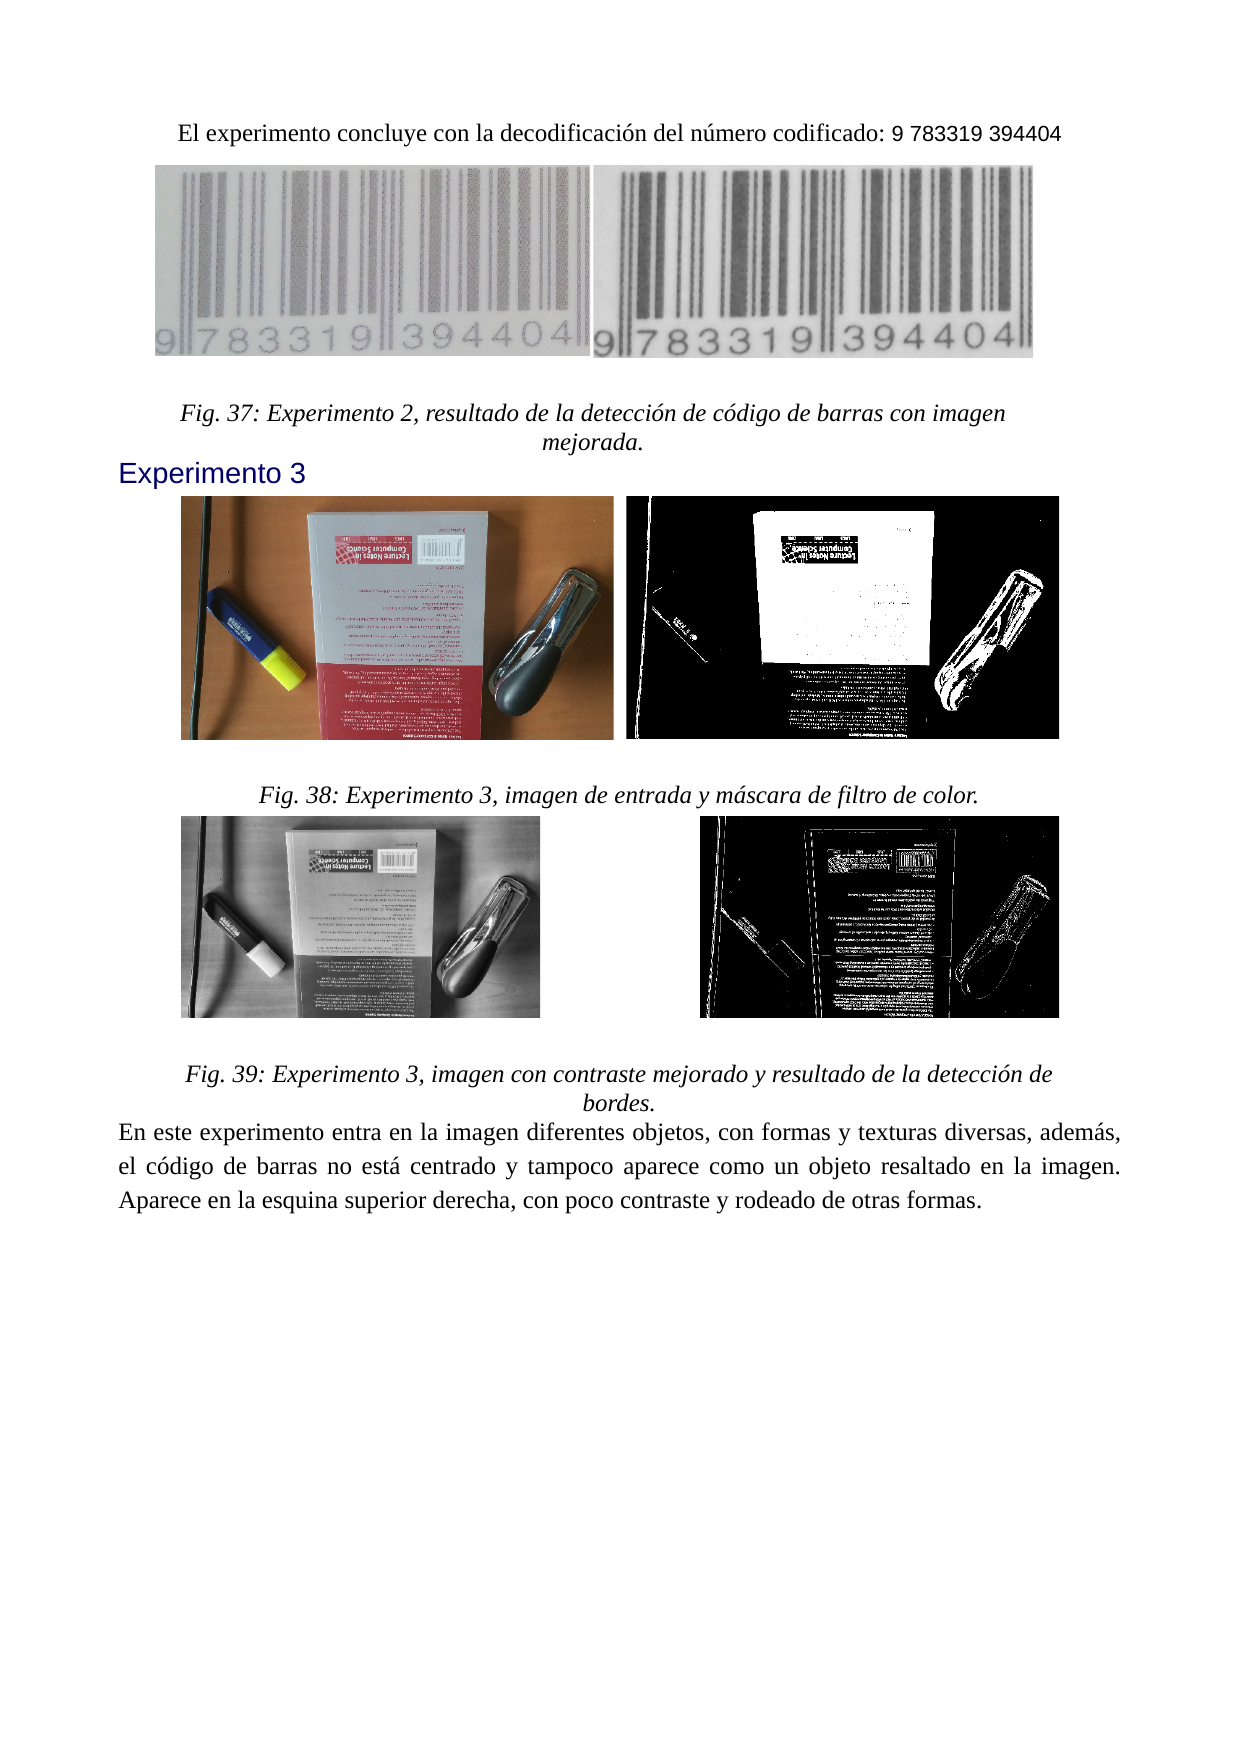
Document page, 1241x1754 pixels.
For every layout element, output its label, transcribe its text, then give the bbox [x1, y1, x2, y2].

picture [700, 816, 1060, 1018]
picture [155, 165, 591, 356]
text En este experimento entra en la imagen diferentes objetos, con formas y texturas diversas, además, el código de barras no está centrado y tampoco aparece como un objeto resaltado en la imagen. Aparece en la esquina superior derecha, con poco contraste y rodeado de otras formas. [118, 496, 1122, 1214]
picture [593, 165, 1034, 358]
picture [181, 496, 614, 740]
text Fig. 37: Experimento 2, resultado de la detección de código de barras con imagen mejorada. [155, 398, 1033, 456]
text El experimento concluye con la decodificación del número codificado: 9 783319 394404 [118, 118, 1122, 147]
text Fig. 38: Experimento 3, imagen de entrada y máscara de filtro de color. [181, 781, 1059, 809]
subtitle Experimento 3 [118, 178, 1122, 489]
text Fig. 39: Experimento 3, imagen con contraste mejorado y resultado de la detección de bordes. [181, 1059, 1059, 1117]
picture [181, 816, 541, 1018]
text [155, 165, 1033, 398]
picture [626, 496, 1060, 739]
